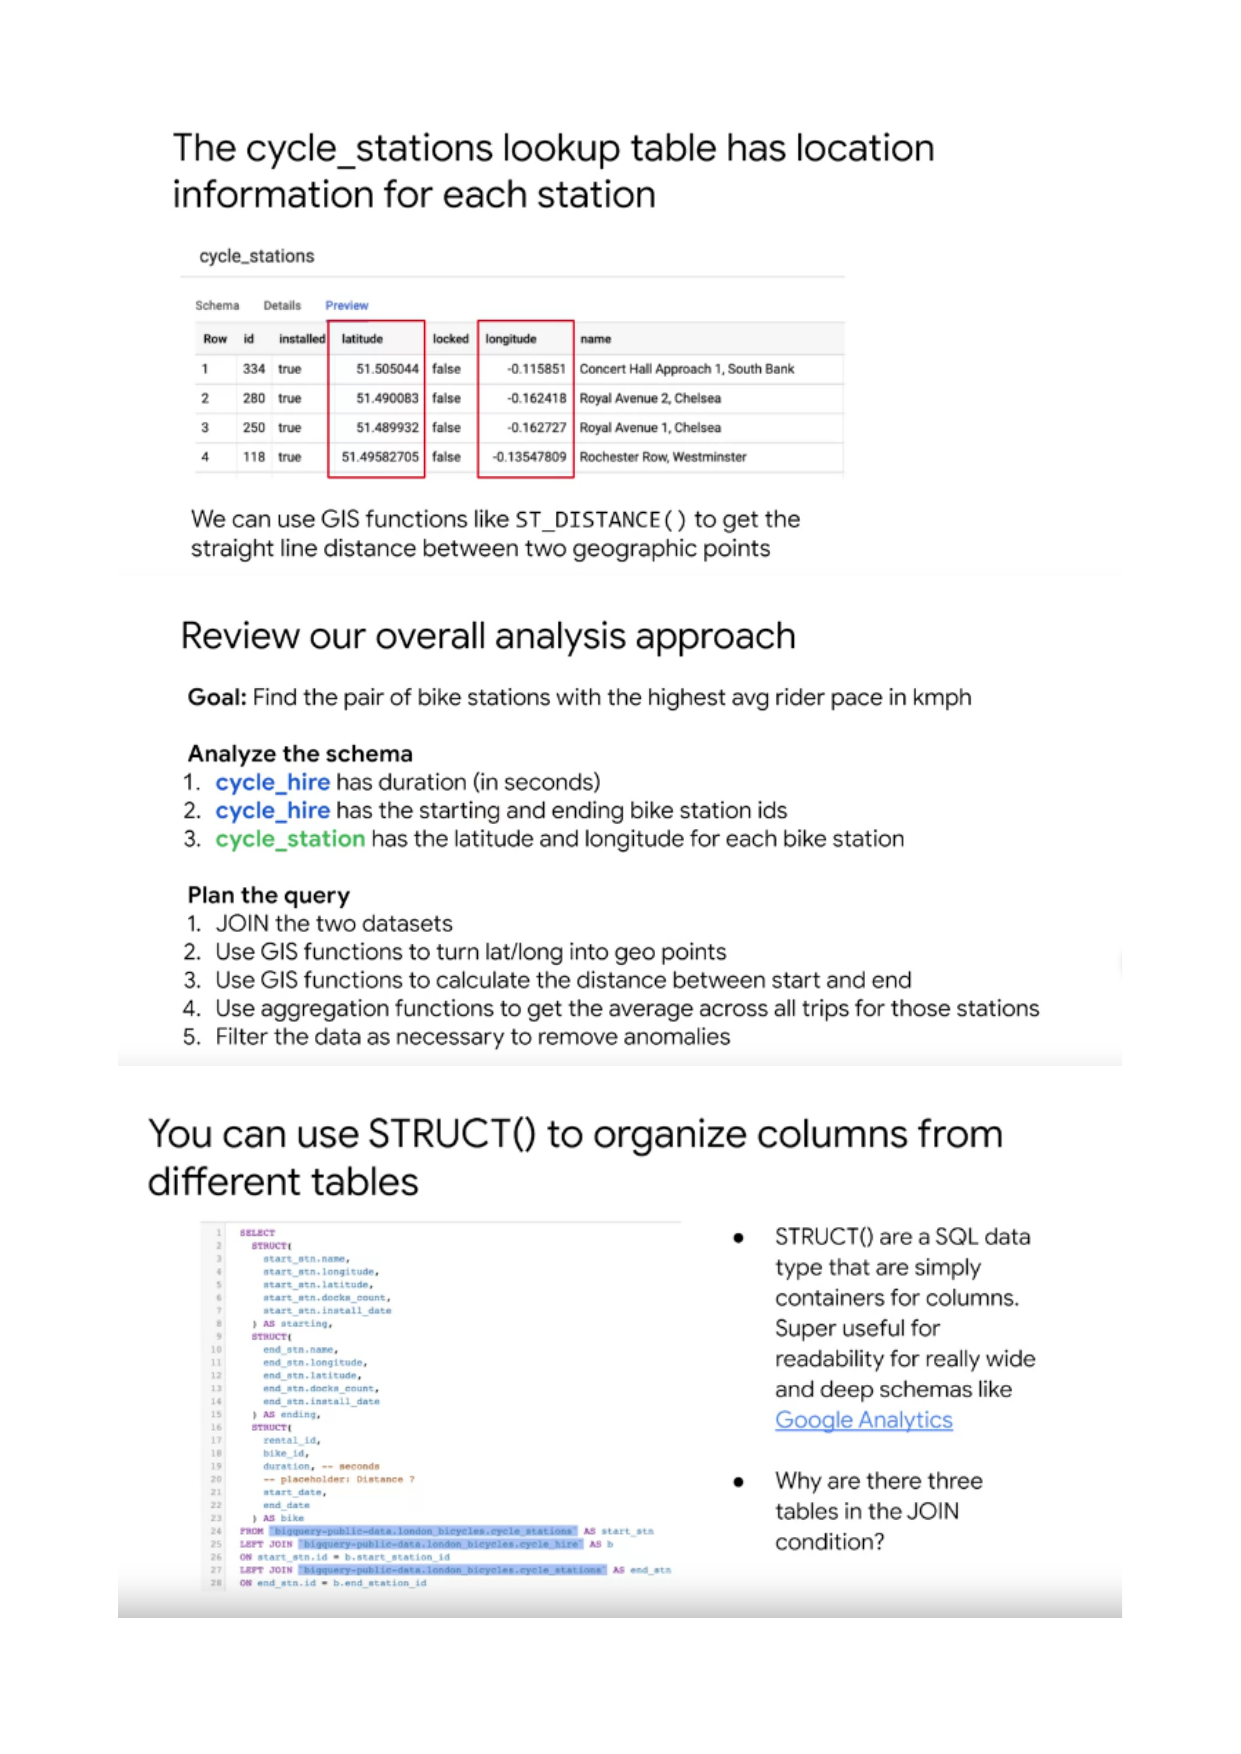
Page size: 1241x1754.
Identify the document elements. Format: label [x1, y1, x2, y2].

picture [118, 604, 1123, 1066]
picture [118, 1093, 1123, 1618]
picture [118, 118, 1123, 576]
